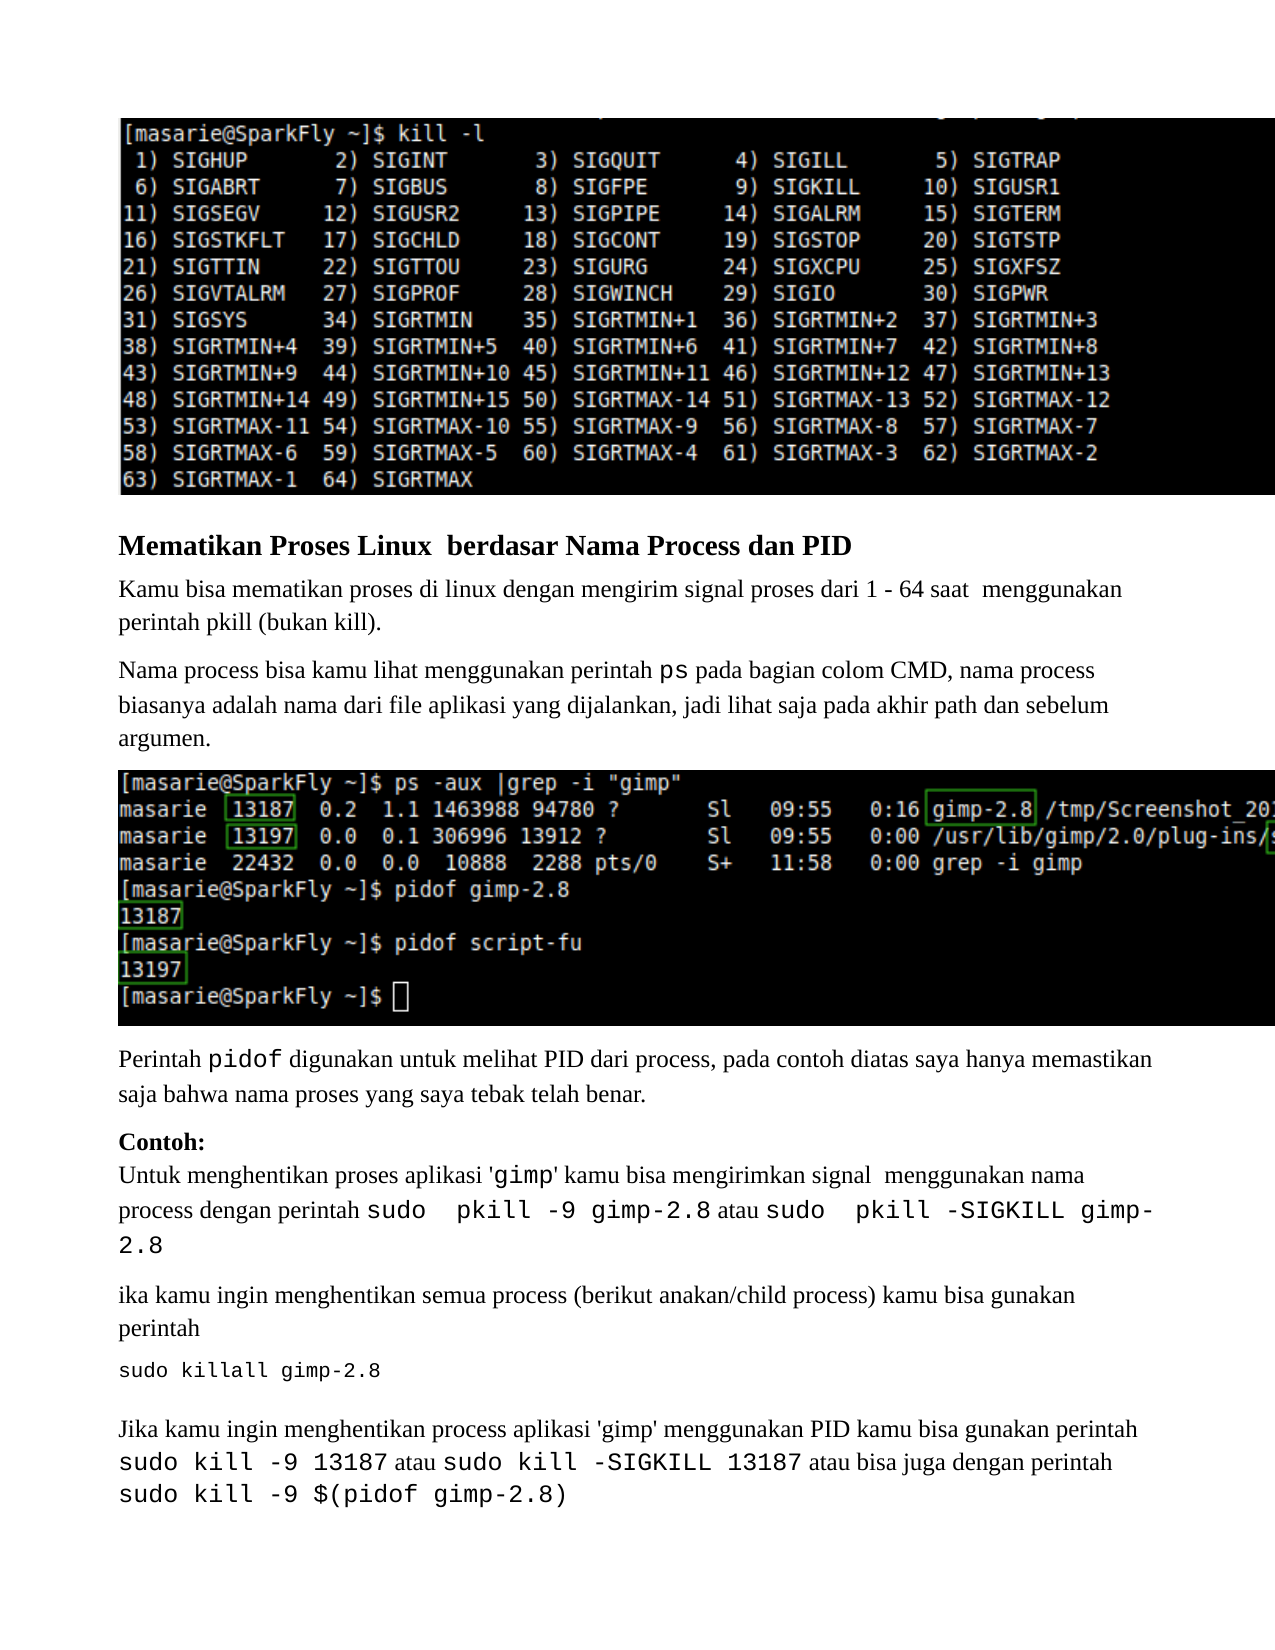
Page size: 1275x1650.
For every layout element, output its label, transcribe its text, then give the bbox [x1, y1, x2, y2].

picture [118, 770, 1275, 1026]
text Jika kamu ingin menghentikan process aplikasi 'gimp' menggunakan PID kamu bisa gunakan perintah sudo kill -9 13187 atau sudo kill -SIGKILL 13187 atau bisa juga dengan perintah sudo kill -9 $(pidof gimp-2.8) [118, 1414, 1157, 1510]
text Contoh: Untuk menghentikan proses aplikasi 'gimp' kamu bisa mengirimkan signal menggunakan nama process dengan perintah sudo pkill -9 gimp-2.8 atau sudo pkill -SIGKILL gimp-2.8 [118, 1127, 1157, 1261]
text Kamu bisa mematikan proses di linux dengan mengirim signal proses dari 1 - 64 saat menggunakan perintah pkill (bukan kill). [118, 574, 1157, 636]
text sudo killall gimp-2.8 [118, 1361, 1157, 1384]
subtitle Mematikan Proses Linux berdasar Nama Process dan PID [118, 528, 1157, 562]
picture [118, 118, 1275, 495]
text Perintah pidof digunakan untuk melihat PID dari process, pada contoh diatas saya hanya memastikan saja bahwa nama proses yang saya tebak telah benar. [118, 1044, 1157, 1108]
text ika kamu ingin menghentikan semua process (berikut anakan/child process) kamu bisa gunakan perintah [118, 1280, 1157, 1342]
text Nama process bisa kamu lihat menggunakan perintah ps pada bagian colom CMD, nama process biasanya adalah nama dari file aplikasi yang dijalankan, jadi lihat saja pada akhir path dan sebelum argumen. [118, 655, 1157, 752]
